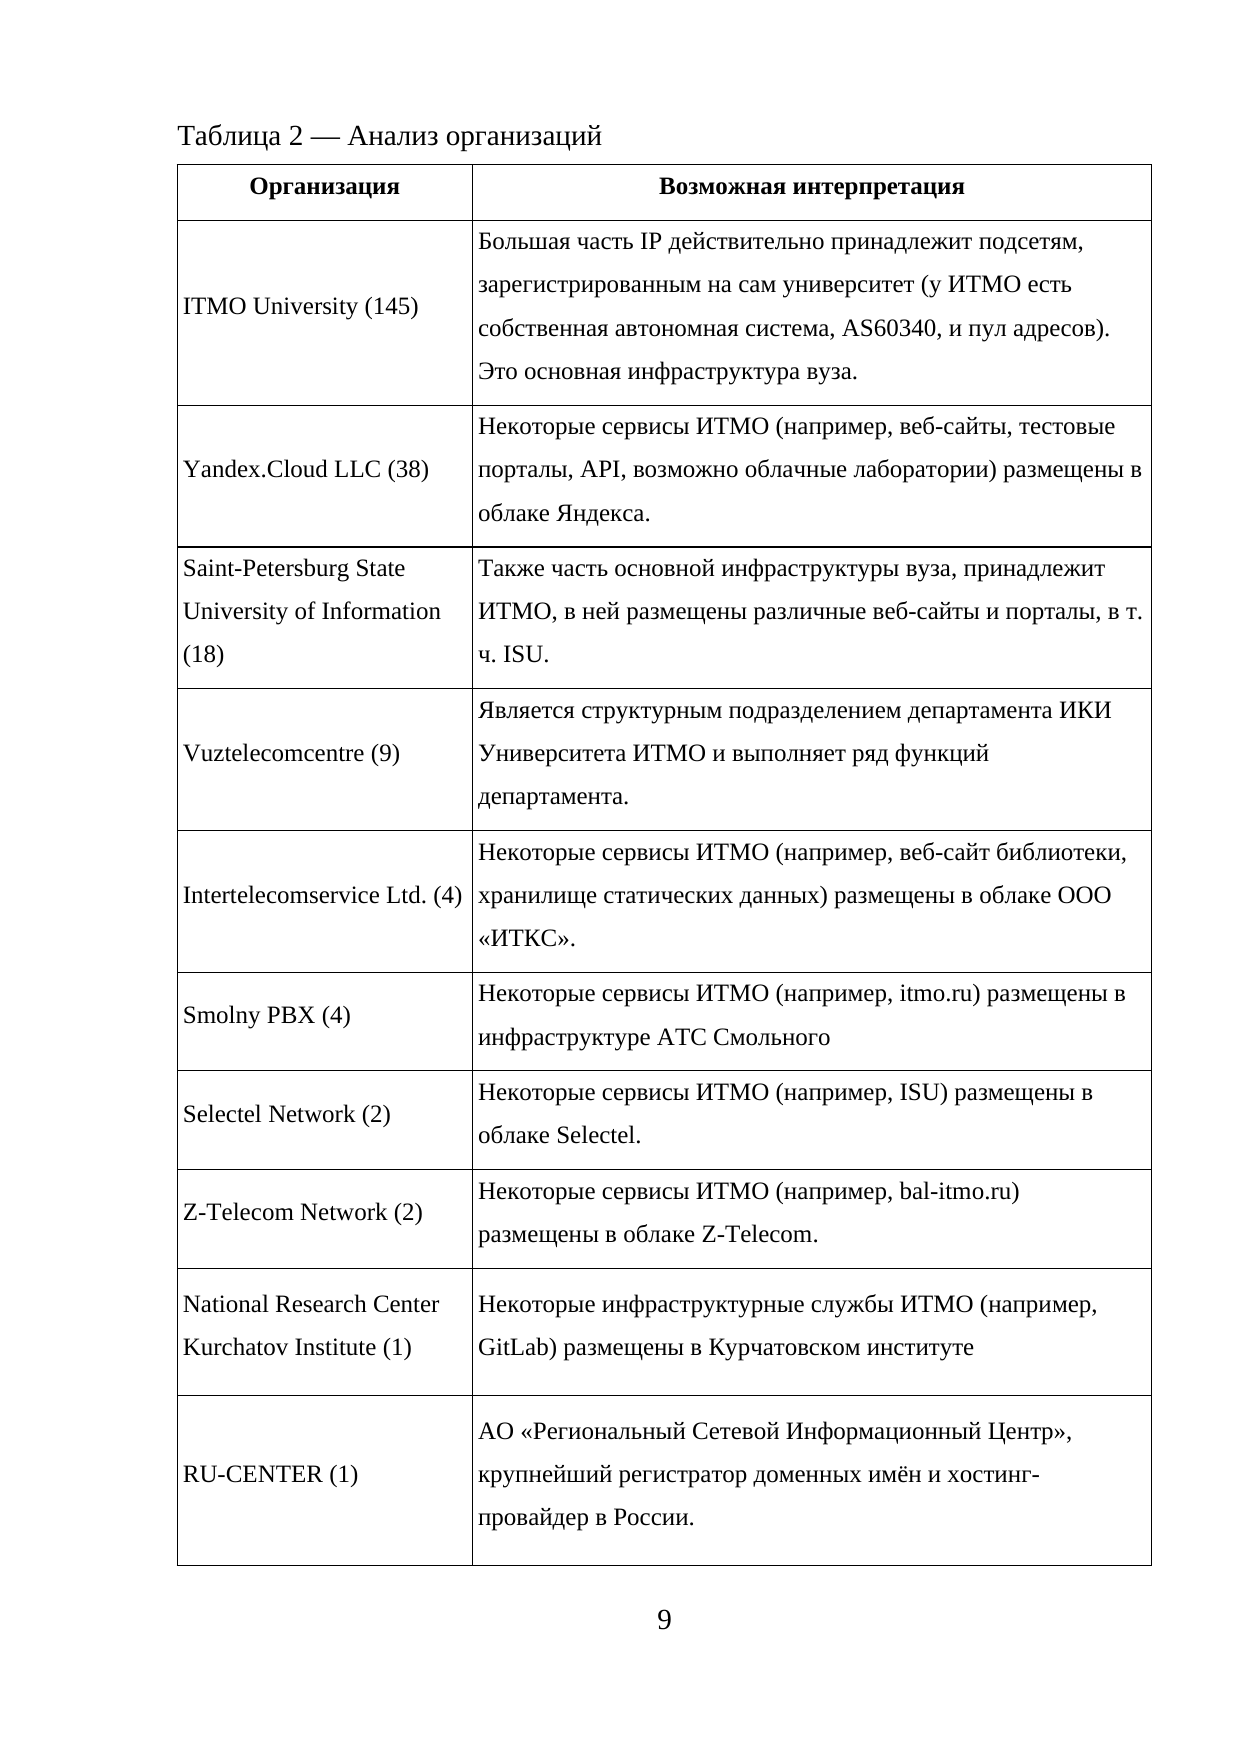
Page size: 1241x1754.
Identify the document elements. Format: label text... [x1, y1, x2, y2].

table_cell АО «Региональный Сетевой Информационный Центр», крупнейший регистратор доменных имён и хостинг-провайдер в России. [473, 1396, 1151, 1565]
table_cell Saint-Petersburg State University of Information (18) [178, 548, 472, 688]
table_cell Некоторые сервисы ИТМО (например, itmo.ru) размещены в инфраструктуре АТС Смольного [473, 973, 1151, 1070]
table_cell Z-Telecom Network (2) [178, 1170, 472, 1268]
table_header Организация [178, 165, 472, 220]
table_cell Некоторые сервисы ИТМО (например, веб-сайты, тестовые порталы, API, возможно облачные лаборатории) размещены в облаке Яндекса. [473, 406, 1151, 546]
table_cell Smolny PBX (4) [178, 973, 472, 1070]
table_cell ITMO University (145) [178, 221, 472, 404]
table_cell Некоторые сервисы ИТМО (например, bal-itmo.ru) размещены в облаке Z-Telecom. [473, 1170, 1151, 1268]
table_cell Также часть основной инфраструктуры вуза, принадлежит ИТМО, в ней размещены различные веб-сайты и порталы, в т. ч. ISU. [473, 548, 1151, 688]
table_cell Является структурным подразделением департамента ИКИ Университета ИТМО и выполняет ряд функций департамента. [473, 689, 1151, 830]
text Таблица 2 — Анализ организаций [177, 118, 1152, 152]
table_header Возможная интерпретация [473, 165, 1151, 220]
table_cell Selectel Network (2) [178, 1071, 472, 1169]
table_cell Некоторые инфраструктурные службы ИТМО (например, GitLab) размещены в Курчатовском институте [473, 1269, 1151, 1395]
table_cell Большая часть IP действительно принадлежит подсетям, зарегистрированным на сам университет (у ИТМО есть собственная автономная система, AS60340, и пул адресов). Это основная инфраструктура вуза. [473, 221, 1151, 404]
table_cell Yandex.Cloud LLC (38) [178, 406, 472, 546]
table_cell Vuztelecomcentre (9) [178, 689, 472, 830]
table_cell National Research Center Kurchatov Institute (1) [178, 1269, 472, 1395]
table_cell Некоторые сервисы ИТМО (например, веб-сайт библиотеки, хранилище статических данных) размещены в облаке ООО «ИТКС». [473, 831, 1151, 972]
table_cell Intertelecomservice Ltd. (4) [178, 831, 472, 972]
table_cell RU-CENTER (1) [178, 1396, 472, 1565]
table_cell Некоторые сервисы ИТМО (например, ISU) размещены в облаке Selectel. [473, 1071, 1151, 1169]
